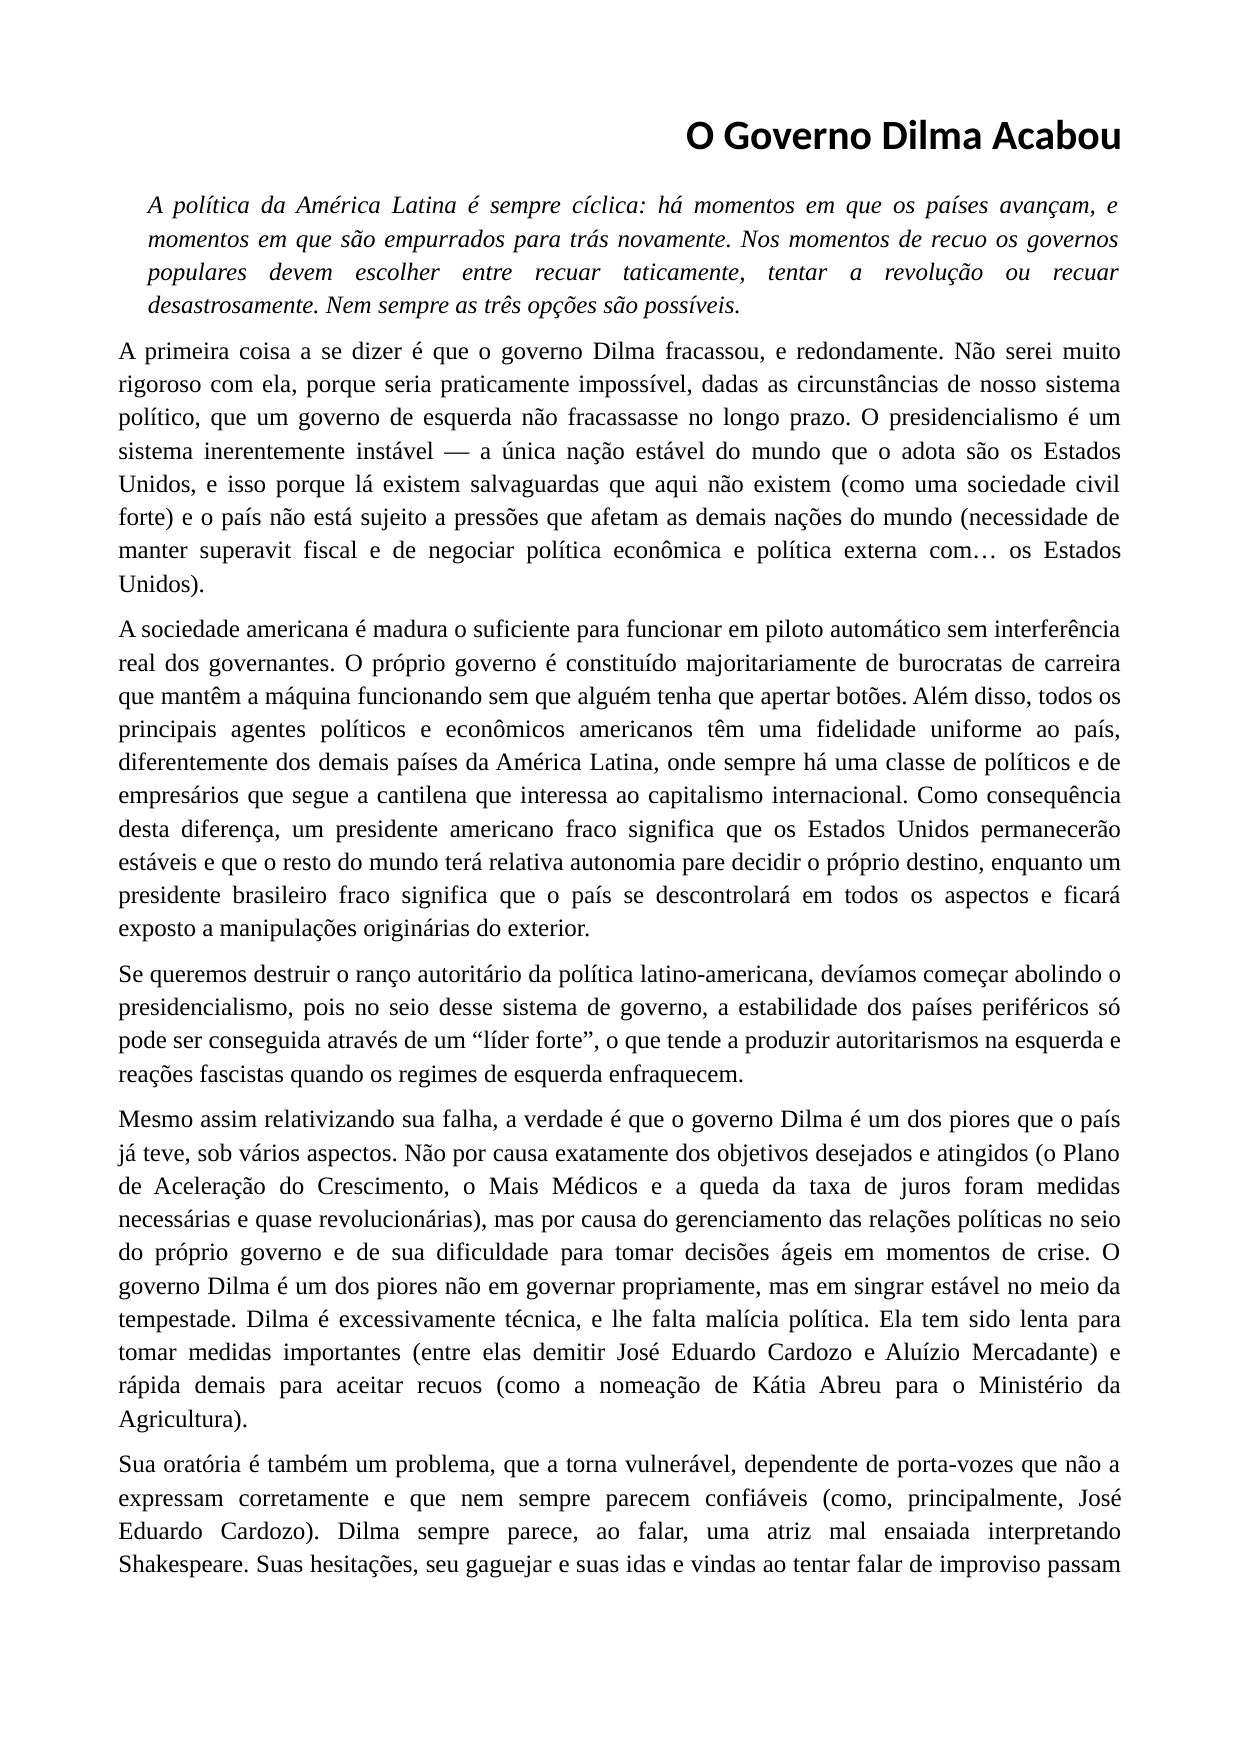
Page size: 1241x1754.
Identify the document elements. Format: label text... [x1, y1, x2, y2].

text A primeira coisa a se dizer é que o governo Dilma fracassou, e redondamente. Não serei muito rigoroso com ela, porque seria praticamente impossível, dadas as circunstâncias de nosso sistema político, que um governo de esquerda não fracassasse no longo prazo. O presidencialismo é um sistema inerentemente instável — a única nação estável do mundo que o adota são os Estados Unidos, e isso porque lá existem salvaguardas que aqui não existem (como uma sociedade civil forte) e o país não está sujeito a pressões que afetam as demais nações do mundo (necessidade de manter superavit fiscal e de negociar política econômica e política externa com… os Estados Unidos). [118, 337, 1122, 597]
text Se queremos destruir o ranço autoritário da política latino-americana, devíamos começar abolindo o presidencialismo, pois no seio desse sistema de governo, a estabilidade dos países periféricos só pode ser conseguida através de um “líder forte”, o que tende a produzir autoritarismos na esquerda e reações fascistas quando os regimes de esquerda enfraquecem. [118, 960, 1122, 1088]
text A sociedade americana é madura o suficiente para funcionar em piloto automático sem interferência real dos governantes. O próprio governo é constituído majoritariamente de burocratas de carreira que mantêm a máquina funcionando sem que alguém tenha que apertar botões. Além disso, todos os principais agentes políticos e econômicos americanos têm uma fidelidade uniforme ao país, diferentemente dos demais países da América Latina, onde sempre há uma classe de políticos e de empresários que segue a cantilena que interessa ao capitalismo internacional. Como consequência desta diferença, um presidente americano fraco significa que os Estados Unidos permanecerão estáveis e que o resto do mundo terá relativa autonomia pare decidir o próprio destino, enquanto um presidente brasileiro fraco significa que o país se descontrolará em todos os aspectos e ficará exposto a manipulações originárias do exterior. [118, 615, 1122, 942]
text Sua oratória é também um problema, que a torna vulnerável, dependente de porta-vozes que não a expressam corretamente e que nem sempre parecem confiáveis (como, principalmente, José Eduardo Cardozo). Dilma sempre parece, ao falar, uma atriz mal ensaiada interpretando Shakespeare. Suas hesitações, seu gaguejar e suas idas e vindas ao tentar falar de improviso passam [118, 1450, 1122, 1578]
text A política da América Latina é sempre cíclica: há momentos em que os países avançam, e momentos em que são empurrados para trás novamente. Nos momentos de recuo os governos populares devem escolher entre recuar taticamente, tentar a revolução ou recuar desastrosamente. Nem sempre as três opções são possíveis. [148, 192, 1122, 319]
text Mesmo assim relativizando sua falha, a verdade é que o governo Dilma é um dos piores que o país já teve, sob vários aspectos. Não por causa exatamente dos objetivos desejados e atingidos (o Plano de Aceleração do Crescimento, o Mais Médicos e a queda da taxa de juros foram medidas necessárias e quase revolucionárias), mas por causa do gerenciamento das relações políticas no seio do próprio governo e de sua dificuldade para tomar decisões ágeis em momentos de crise. O governo Dilma é um dos piores não em governar propriamente, mas em singrar estável no meio da tempestade. Dilma é excessivamente técnica, e lhe falta malícia política. Ela tem sido lenta para tomar medidas importantes (entre elas demitir José Eduardo Cardozo e Aluízio Mercadante) e rápida demais para aceitar recuos (como a nomeação de Kátia Abreu para o Ministério da Agricultura). [118, 1106, 1122, 1432]
subtitle O Governo Dilma Acabou [118, 118, 1122, 160]
